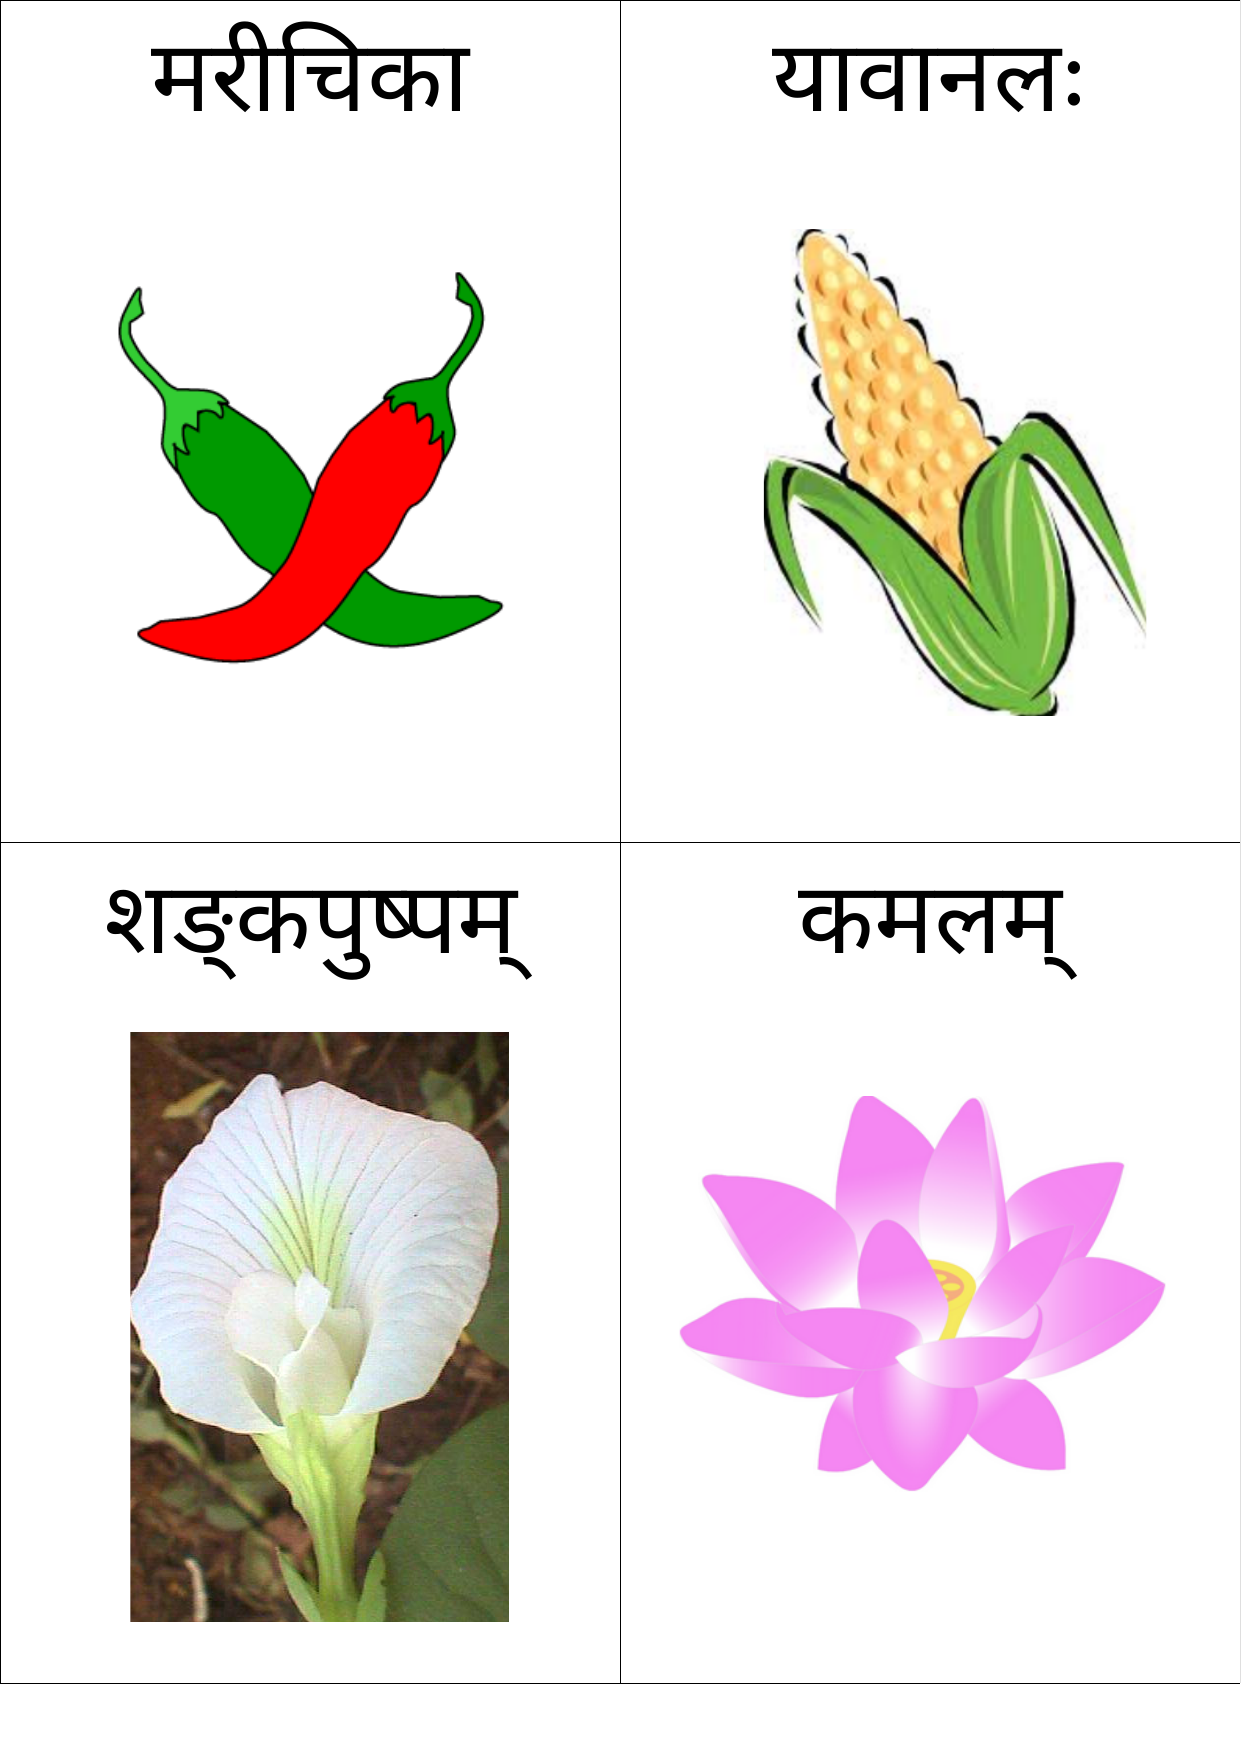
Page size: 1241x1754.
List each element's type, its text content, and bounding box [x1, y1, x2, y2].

picture [75, 235, 545, 705]
table_cell मरीचिका [1, 1, 620, 842]
table_cell यावानलः [621, 1, 1240, 842]
picture [647, 1096, 1205, 1503]
picture [763, 229, 1147, 716]
table_cell कमलम् [621, 843, 1240, 1683]
table_cell शङ्कपुष्पम् [1, 843, 620, 1683]
picture [130, 1032, 509, 1622]
